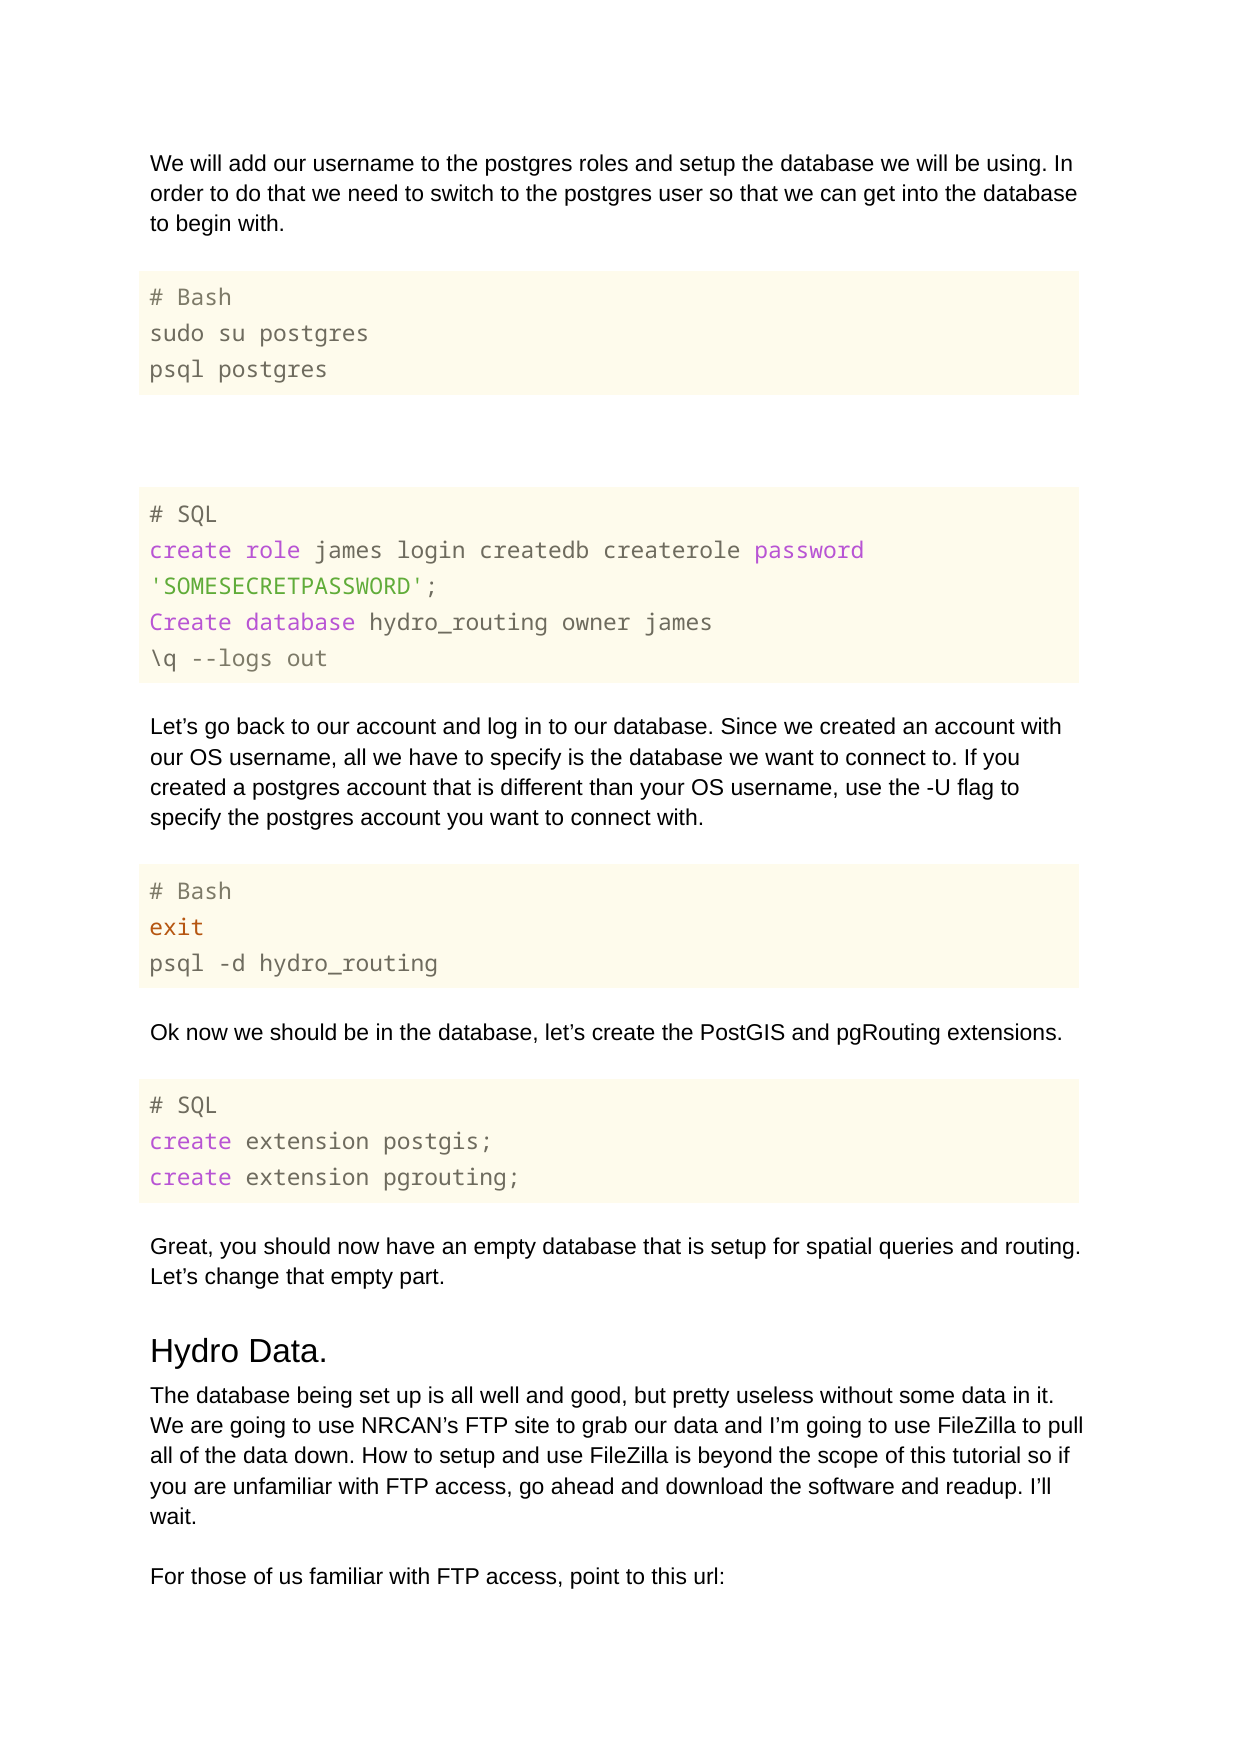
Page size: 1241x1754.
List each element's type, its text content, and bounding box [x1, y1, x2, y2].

text We are going to use NRCAN’s FTP site to grab our data and I’m going to use FileZilla to pull all of the data down. How to setup and use FileZilla is beyond the scope of this tutorial so if you are unfamiliar with FTP access, go ahead and download the software and readup. I’ll wait. [150, 1412, 1090, 1529]
table_header [139, 425, 1079, 451]
subtitle Hydro Data. [150, 1331, 1090, 1369]
table_header # Bash exit psql -d hydro_routing [139, 864, 1079, 988]
table_header # SQL create role james login createdb createrole password 'SOMESECRETPASSWORD'; Create database hydro_routing owner james \q --logs out [139, 487, 1079, 683]
table_header # Bash sudo su postgres psql postgres [139, 271, 1079, 395]
text We will add our username to the postgres roles and setup the database we will be using. In order to do that we need to switch to the postgres user so that we can get into the database to begin with. [150, 150, 1090, 237]
text For those of us familiar with FTP access, point to this url: [150, 1563, 1090, 1589]
text Ok now we should be in the database, let’s create the PostGIS and pgRouting extensions. [150, 1018, 1090, 1045]
table_header # SQL create extension postgis; create extension pgrouting; [139, 1079, 1079, 1203]
text The database being set up is all well and good, but pretty useless without some data in it. [150, 1382, 1090, 1408]
text Great, you should now have an empty database that is setup for spatial queries and routing. Let’s change that empty part. [150, 1233, 1090, 1290]
text Let’s go back to our account and log in to our database. Since we created an account with our OS username, all we have to specify is the database we want to connect to. If you created a postgres account that is different than your OS username, use the -U flag to specify the postgres account you want to connect with. [150, 713, 1090, 830]
